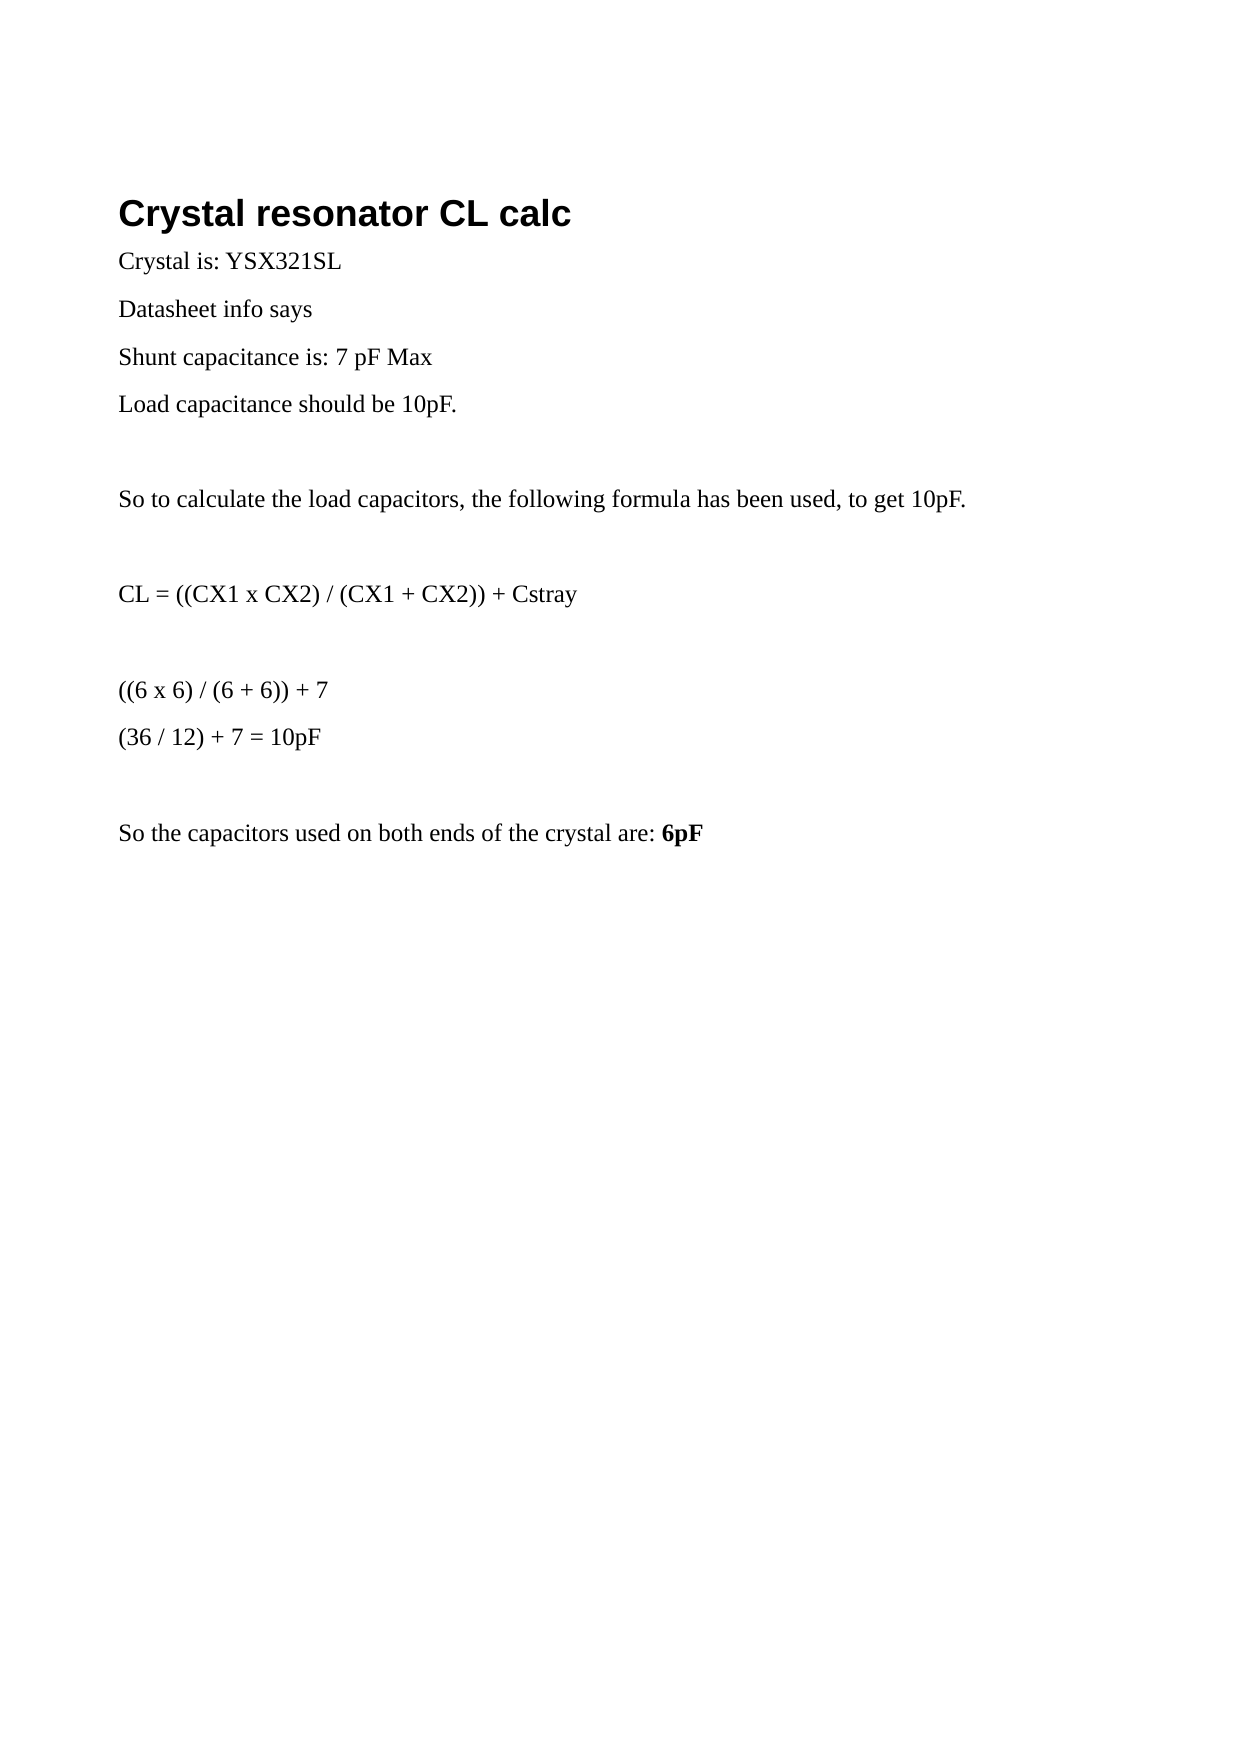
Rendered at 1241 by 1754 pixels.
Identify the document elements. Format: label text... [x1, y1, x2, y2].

subtitle Crystal resonator CL calc [118, 191, 1122, 234]
text So the capacitors used on both ends of the crystal are: 6pF [118, 818, 1122, 846]
text (36 / 12) + 7 = 10pF [118, 722, 1122, 751]
text Crystal is: YSX321SL [118, 246, 1122, 275]
text Shunt capacitance is: 7 pF Max [118, 342, 1122, 370]
text Load capacitance should be 10pF. [118, 389, 1122, 418]
text CL = ((CX1 x CX2) / (CX1 + CX2)) + Cstray [118, 579, 1122, 608]
text ((6 x 6) / (6 + 6)) + 7 [118, 675, 1122, 703]
text So to calculate the load capacitors, the following formula has been used, to get 10pF. [118, 484, 1122, 513]
text Datasheet info says [118, 294, 1122, 323]
